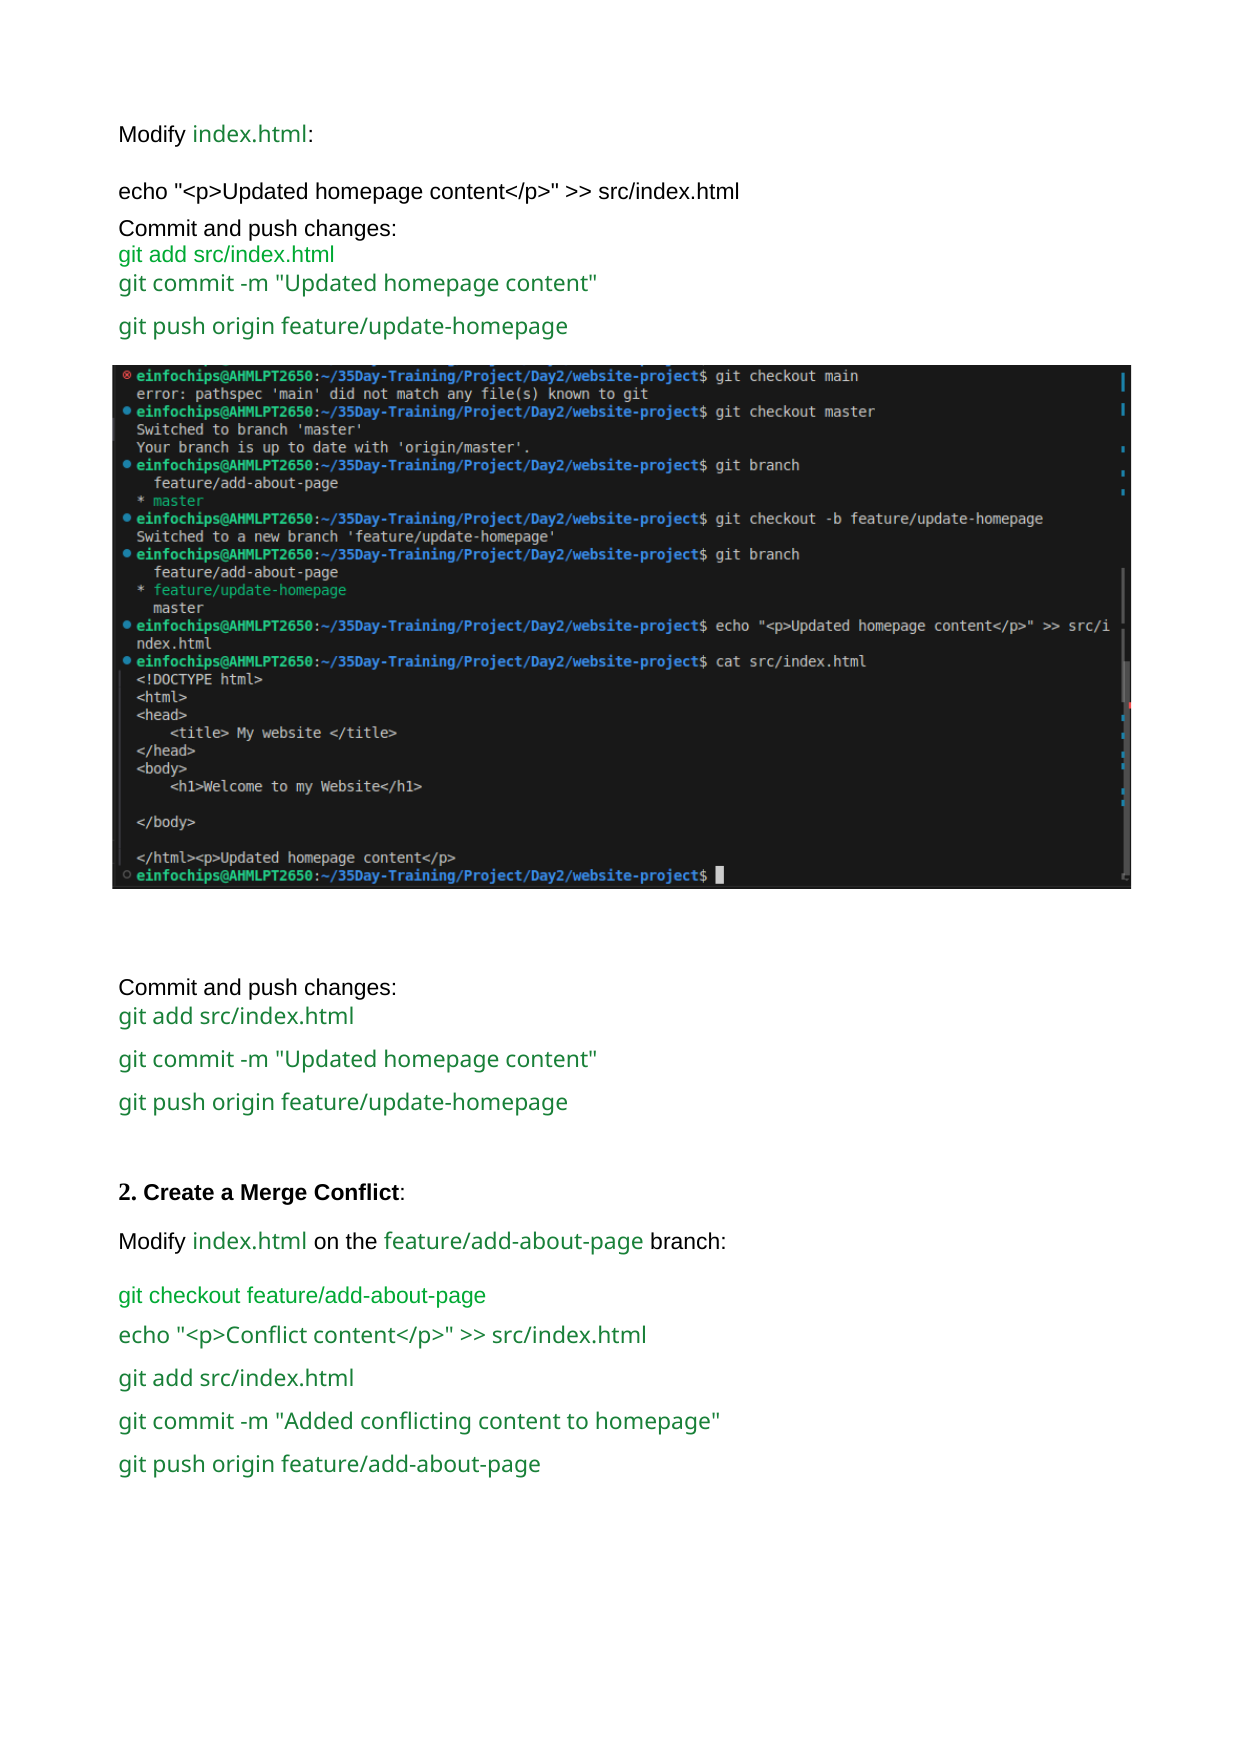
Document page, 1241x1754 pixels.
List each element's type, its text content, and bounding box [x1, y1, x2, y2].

text Modify index.html: [118, 118, 1122, 178]
text git add src/index.html [118, 1362, 1122, 1393]
text git push origin feature/add-about-page [118, 1448, 1122, 1479]
text git add src/index.html [118, 1000, 1122, 1031]
text Commit and push changes: [118, 974, 1122, 1000]
text git checkout feature/add-about-page [118, 1282, 1122, 1308]
text git push origin feature/update-homepage [118, 310, 1122, 342]
picture [112, 365, 1132, 889]
text git commit -m "Updated homepage content" [118, 1043, 1122, 1074]
text echo "<p>Conflict content</p>" >> src/index.html [118, 1318, 1122, 1350]
text echo "<p>Updated homepage content</p>" >> src/index.html [118, 178, 1122, 204]
text git push origin feature/update-homepage [118, 1086, 1122, 1117]
text Commit and push changes: git add src/index.html [118, 214, 1122, 267]
text git commit -m "Updated homepage content" [118, 267, 1122, 298]
text 2. Create a Merge Conflict: [118, 1177, 1122, 1206]
text git commit -m "Added conflicting content to homepage" [118, 1405, 1122, 1436]
text Modify index.html on the feature/add-about-page branch: [118, 1224, 1122, 1256]
